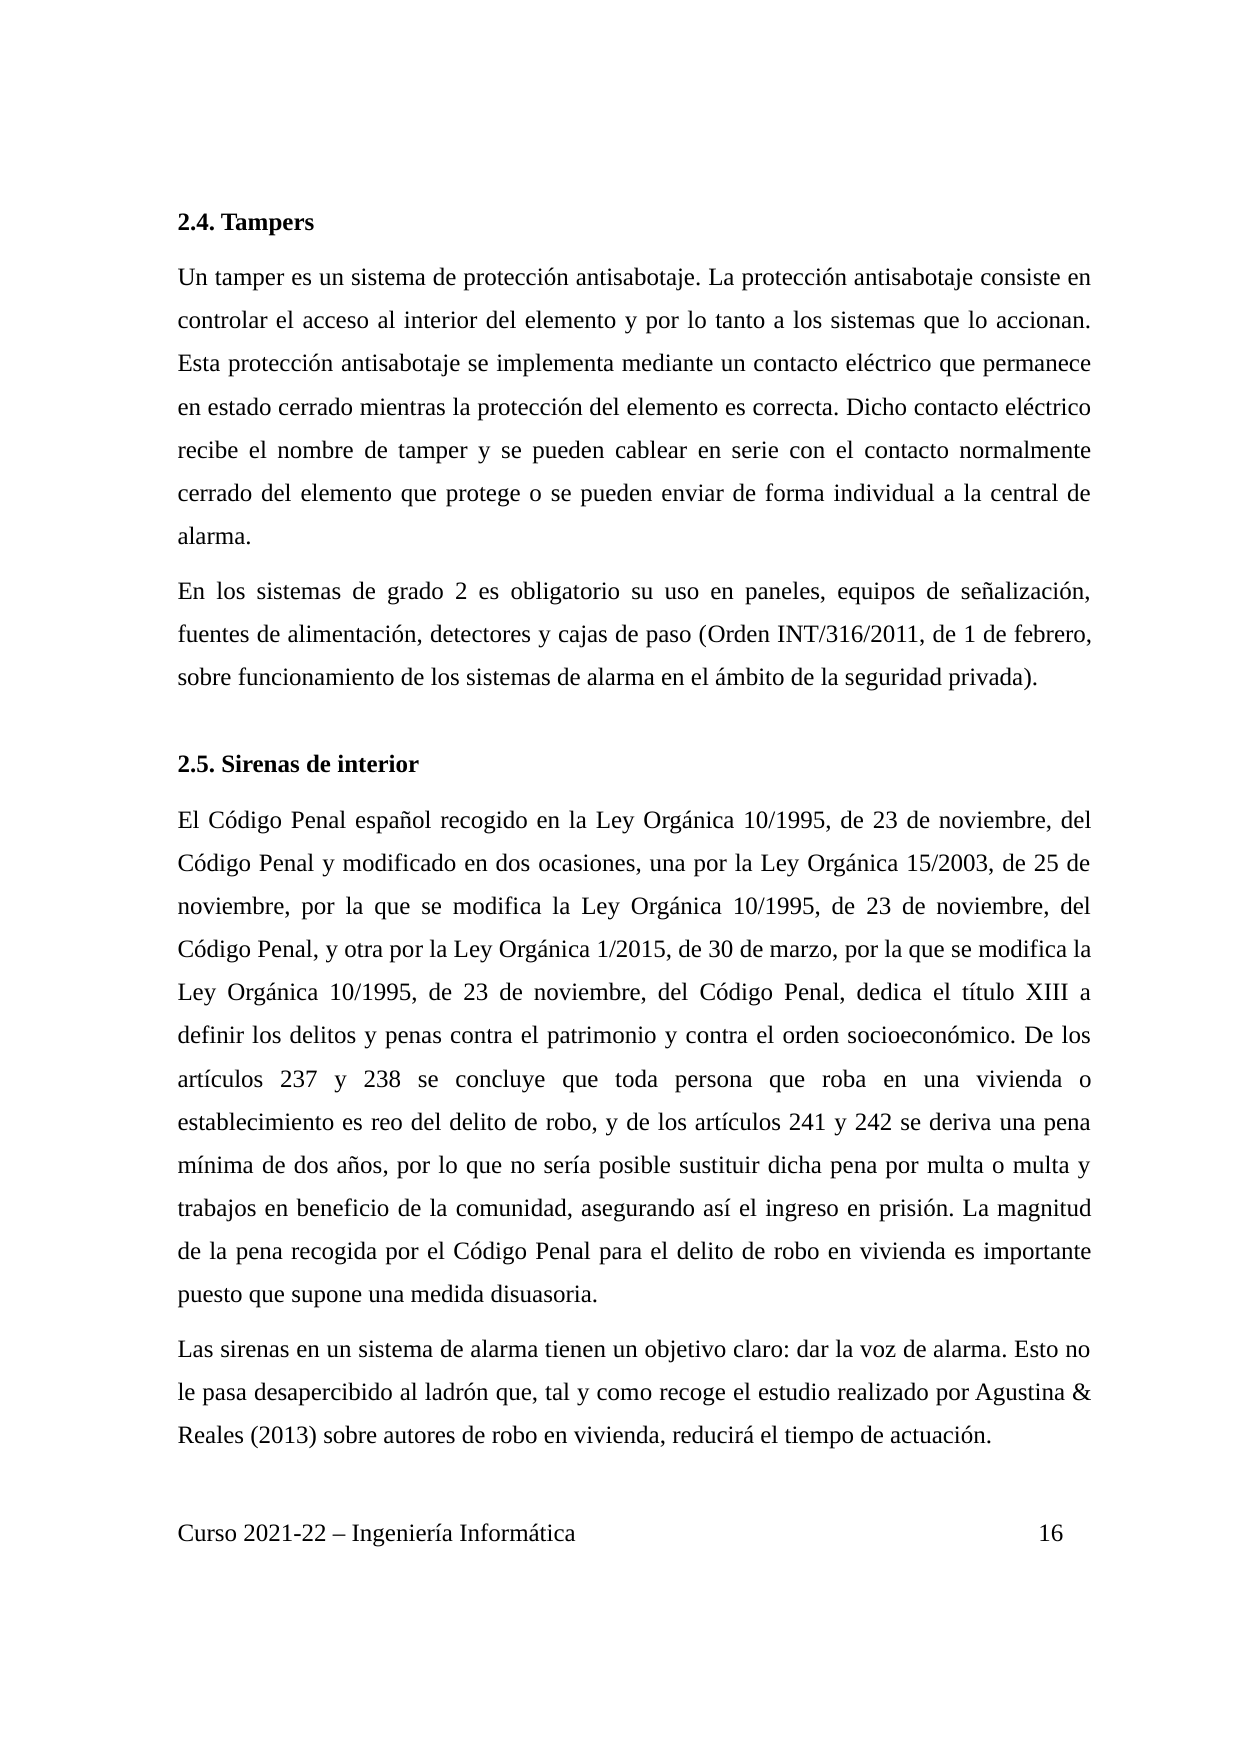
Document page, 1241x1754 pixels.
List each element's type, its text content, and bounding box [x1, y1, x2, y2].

text El Código Penal español recogido en la Ley Orgánica 10/1995, de 23 de noviembre, del Código Penal y modificado en dos ocasiones, una por la Ley Orgánica 15/2003, de 25 de noviembre, por la que se modifica la Ley Orgánica 10/1995, de 23 de noviembre, del Código Penal, y otra por la Ley Orgánica 1/2015, de 30 de marzo, por la que se modifica la Ley Orgánica 10/1995, de 23 de noviembre, del Código Penal, dedica el título XIII a definir los delitos y penas contra el patrimonio y contra el orden socioeconómico. De los artículos 237 y 238 se concluye que toda persona que roba en una vivienda o establecimiento es reo del delito de robo, y de los artículos 241 y 242 se deriva una pena mínima de dos años, por lo que no sería posible sustituir dicha pena por multa o multa y trabajos en beneficio de la comunidad, asegurando así el ingreso en prisión. La magnitud de la pena recogida por el Código Penal para el delito de robo en vivienda es importante puesto que supone una medida disuasoria. [177, 805, 1092, 1308]
text Un tamper es un sistema de protección antisabotaje. La protección antisabotaje consiste en controlar el acceso al interior del elemento y por lo tanto a los sistemas que lo accionan. Esta protección antisabotaje se implementa mediante un contacto eléctrico que permanece en estado cerrado mientras la protección del elemento es correcta. Dicho contacto eléctrico recibe el nombre de tamper y se pueden cablear en serie con el contacto normalmente cerrado del elemento que protege o se pueden enviar de forma individual a la central de alarma. [177, 262, 1092, 550]
text Las sirenas en un sistema de alarma tienen un objetivo claro: dar la voz de alarma. Esto no le pasa desapercibido al ladrón que, tal y como recoge el estudio realizado por Agustina & Reales (2013) sobre autores de robo en vivienda, reducirá el tiempo de actuación. [177, 1334, 1092, 1449]
subtitle 2.4. Tampers [177, 207, 1092, 235]
subtitle 2.5. Sirenas de interior [177, 749, 1092, 778]
text En los sistemas de grado 2 es obligatorio su uso en paneles, equipos de señalización, fuentes de alimentación, detectores y cajas de paso (Orden INT/316/2011, de 1 de febrero, sobre funcionamiento de los sistemas de alarma en el ámbito de la seguridad privada). [177, 576, 1092, 691]
